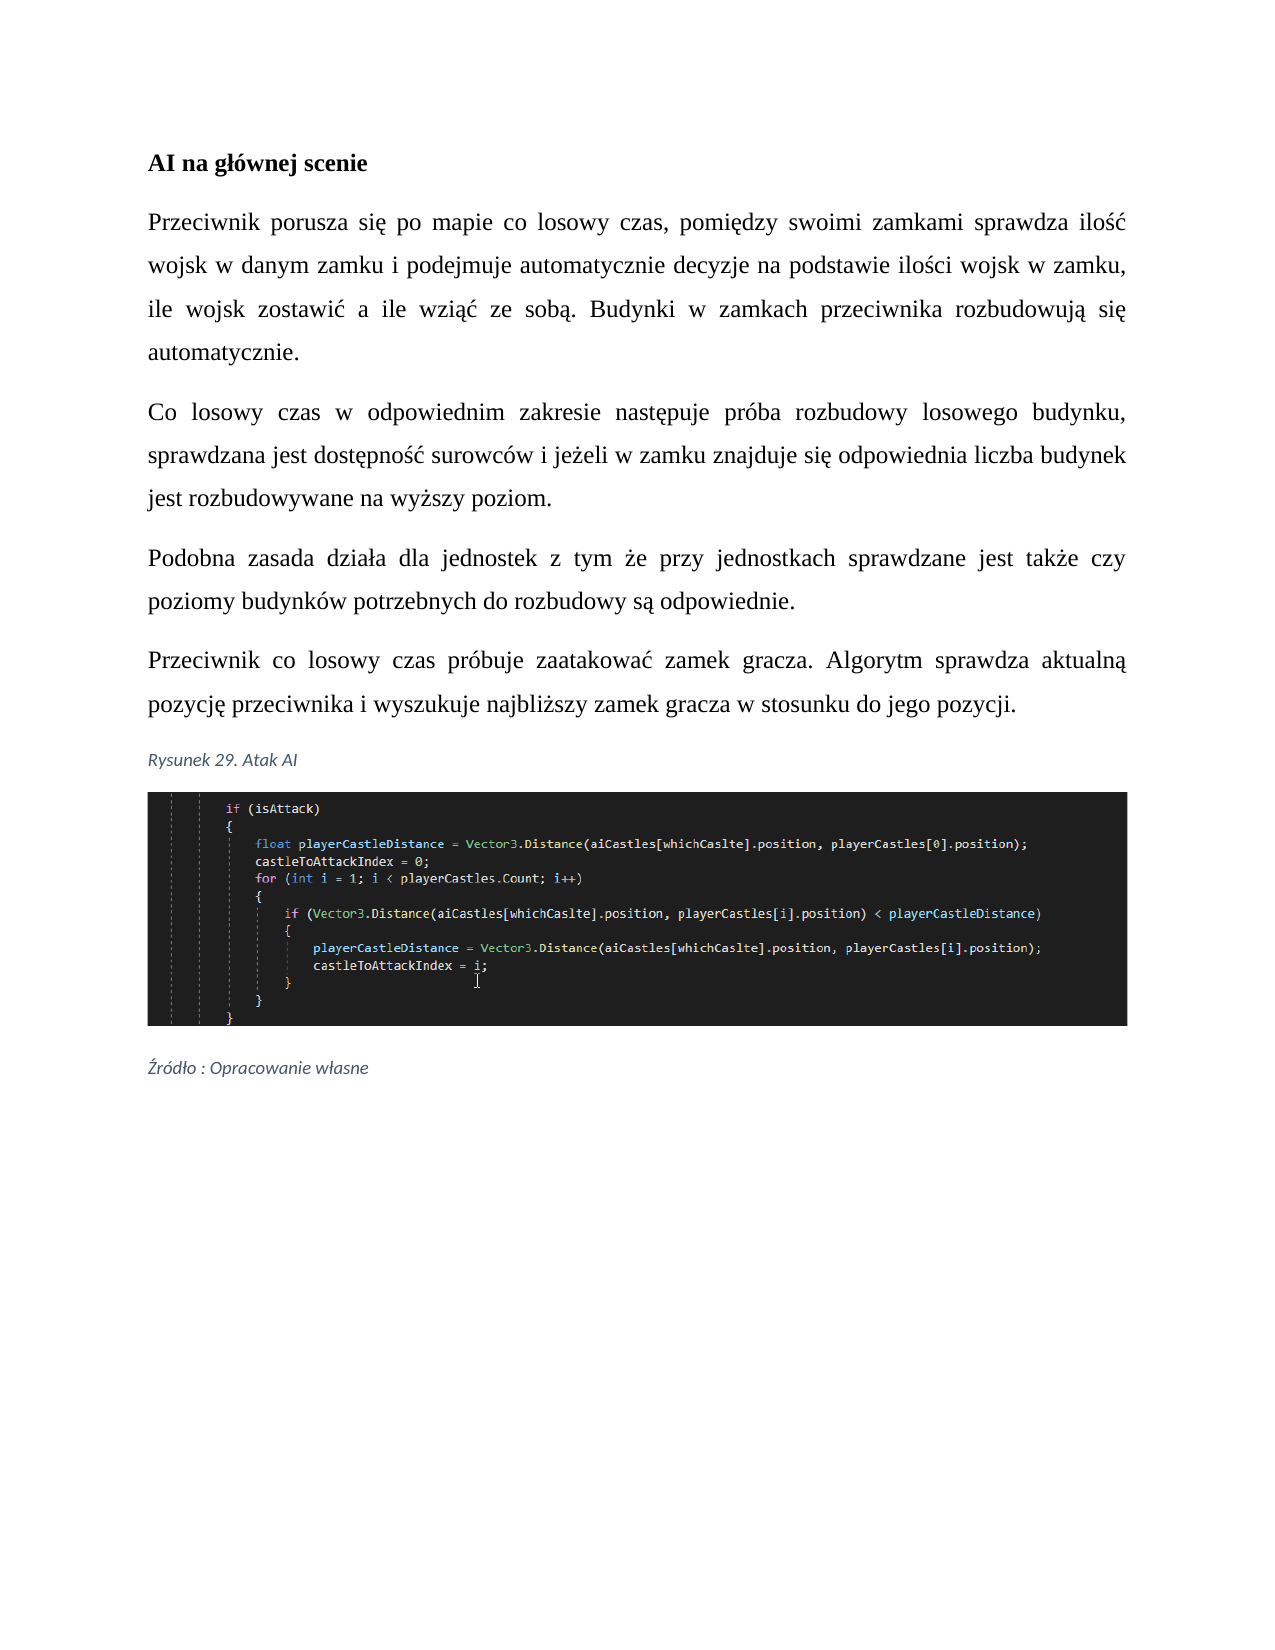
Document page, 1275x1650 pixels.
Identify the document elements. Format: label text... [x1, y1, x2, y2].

text AI na głównej scenie [148, 148, 1127, 176]
text Co losowy czas w odpowiednim zakresie następuje próba rozbudowy losowego budynku, sprawdzana jest dostępność surowców i jeżeli w zamku znajduje się odpowiednia liczba budynek jest rozbudowywane na wyższy poziom. [148, 397, 1127, 512]
text Przeciwnik co losowy czas próbuje zaatakować zamek gracza. Algorytm sprawdza aktualną pozycję przeciwnika i wyszukuje najbliższy zamek gracza w stosunku do jego pozycji. [148, 646, 1127, 717]
text Przeciwnik porusza się po mapie co losowy czas, pomiędzy swoimi zamkami sprawdza ilość wojsk w danym zamku i podejmuje automatycznie decyzje na podstawie ilości wojsk w zamku, ile wojsk zostawić a ile wziąć ze sobą. Budynki w zamkach przeciwnika rozbudowują się automatycznie. [148, 207, 1127, 366]
text Podobna zasada działa dla jednostek z tym że przy jednostkach sprawdzane jest także czy poziomy budynków potrzebnych do rozbudowy są odpowiednie. [148, 543, 1127, 614]
text Źródło : Opracowanie własne [148, 1056, 1127, 1079]
text Rysunek 29. Atak AI [148, 748, 1127, 771]
